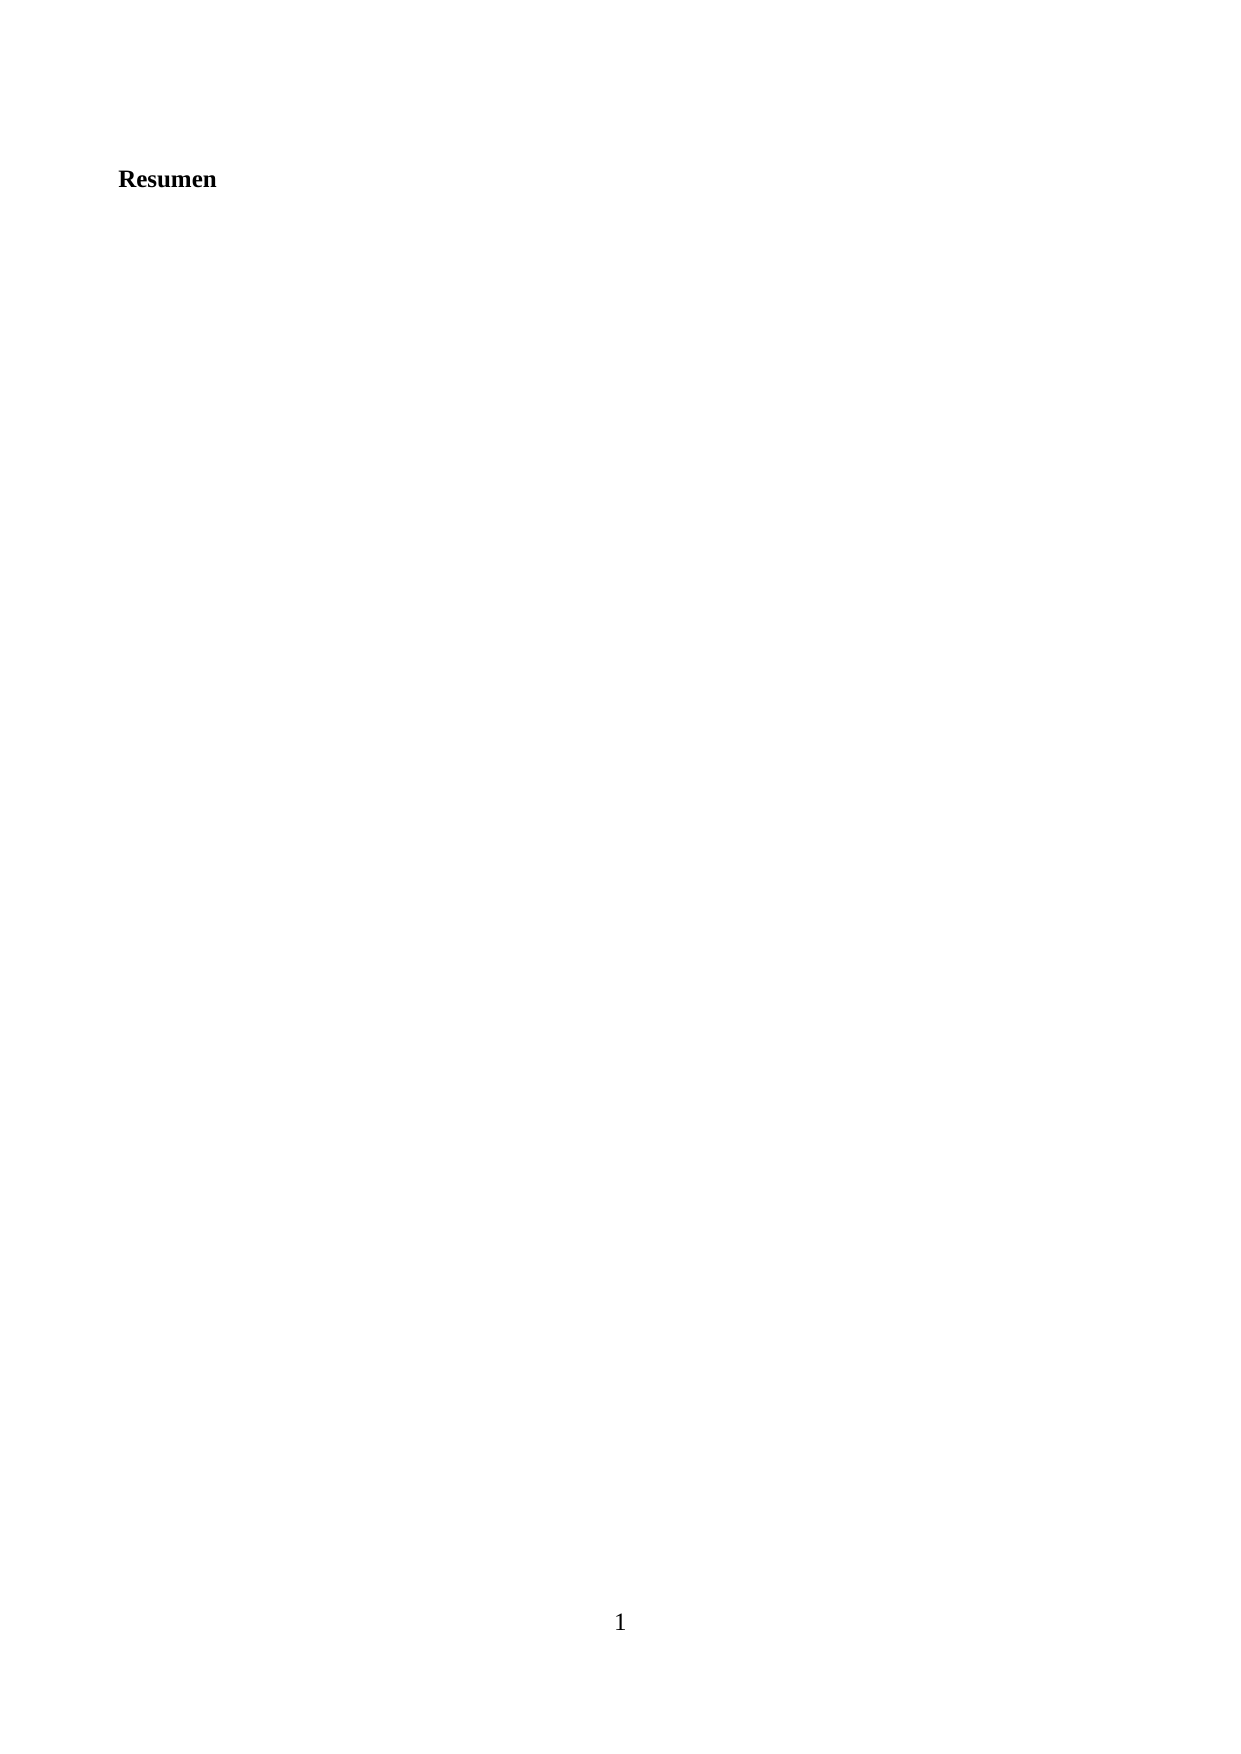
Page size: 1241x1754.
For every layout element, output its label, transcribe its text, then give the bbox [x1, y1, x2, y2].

text Resumen [118, 164, 1017, 193]
